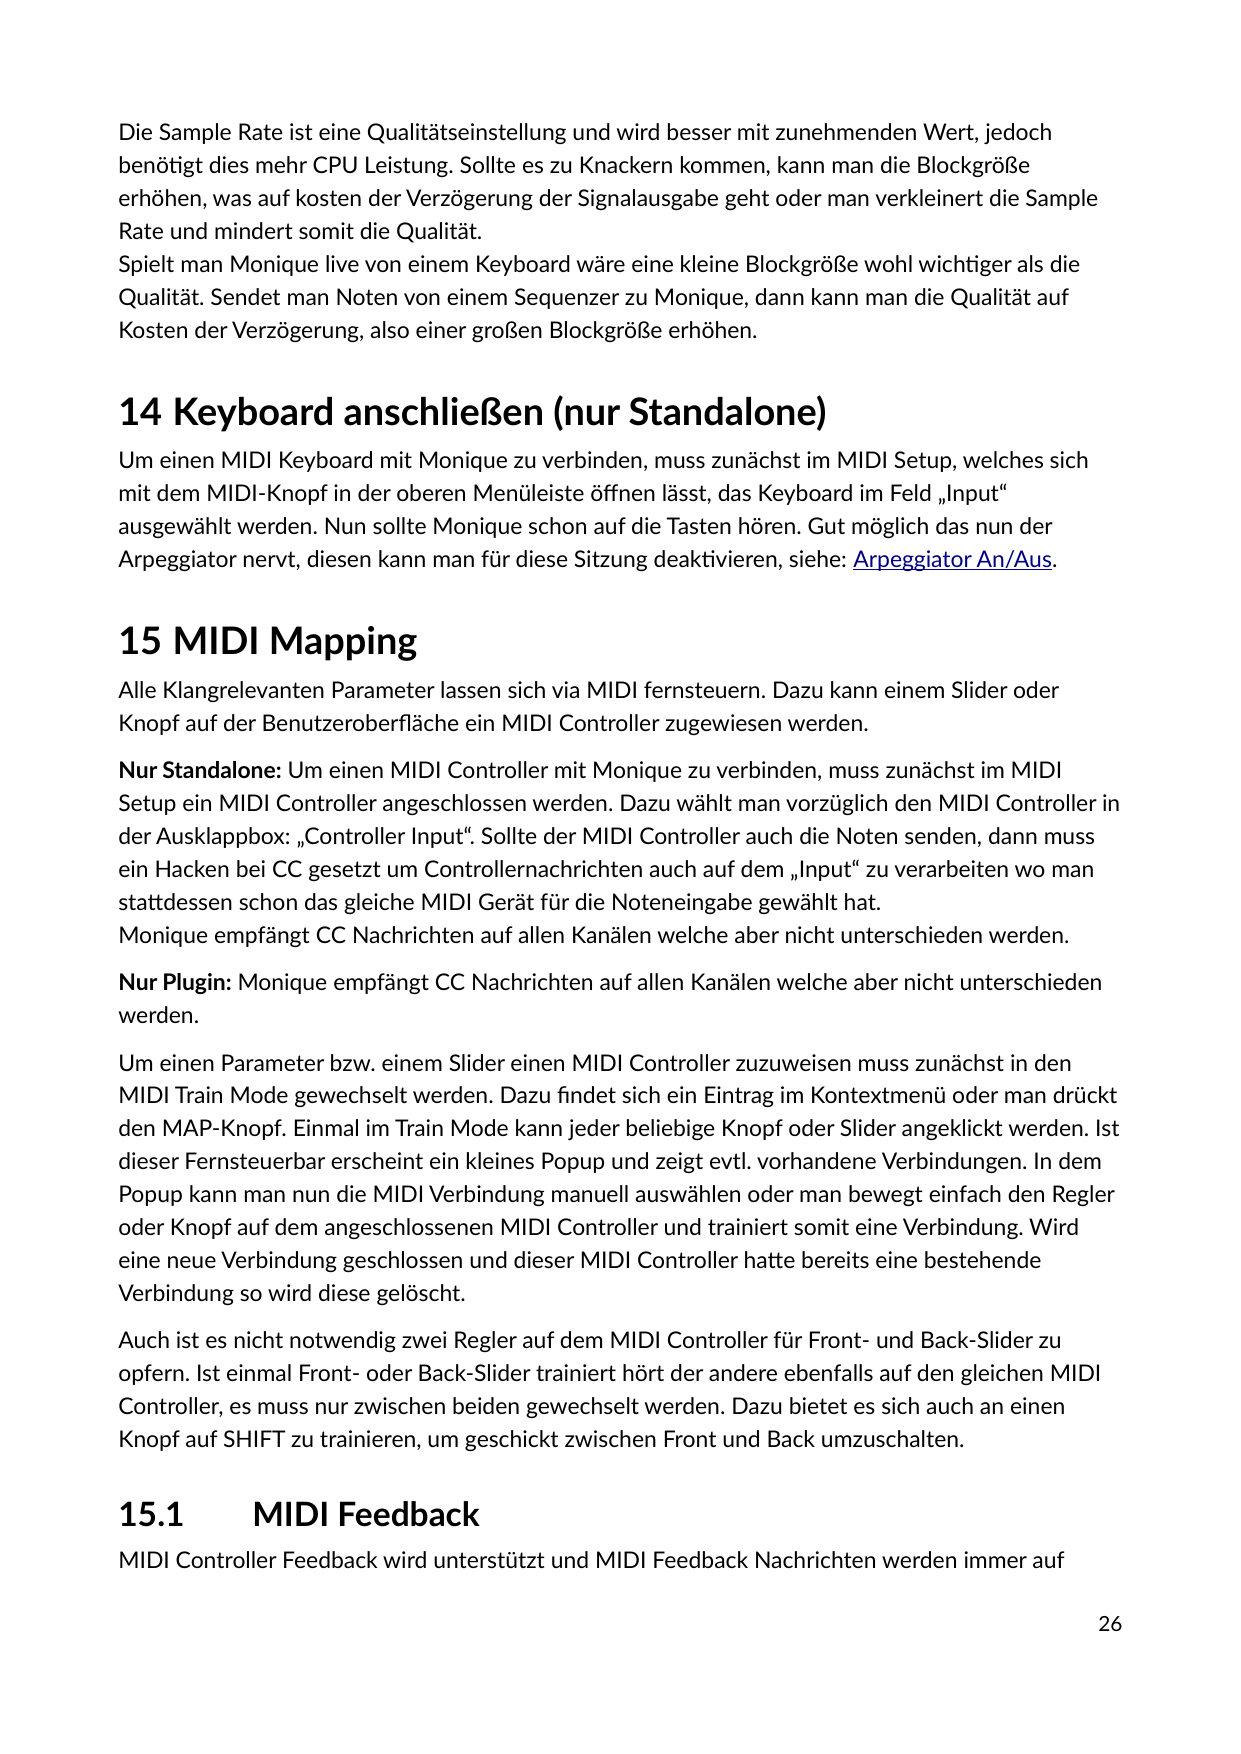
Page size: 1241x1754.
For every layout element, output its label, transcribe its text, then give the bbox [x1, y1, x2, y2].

text Um einen MIDI Keyboard mit Monique zu verbinden, muss zunächst im MIDI Setup, welches sich mit dem MIDI-Knopf in der oberen Menüleiste öffnen lässt, das Keyboard im Feld „Input“ ausgewählt werden. Nun sollte Monique schon auf die Tasten hören. Gut möglich das nun der Arpeggiator nervt, diesen kann man für diese Sitzung deaktivieren, siehe: Arpeggiator An/Aus. [118, 446, 1122, 572]
text Alle Klangrelevanten Parameter lassen sich via MIDI fernsteuern. Dazu kann einem Slider oder Knopf auf der Benutzeroberfläche ein MIDI Controller zugewiesen werden. [118, 675, 1122, 736]
text Nur Plugin: Monique empfängt CC Nachrichten auf allen Kanälen welche aber nicht unterschieden werden. [118, 968, 1122, 1028]
text Die Sample Rate ist eine Qualitätseinstellung und wird besser mit zunehmenden Wert, jedoch benötigt dies mehr CPU Leistung. Sollte es zu Knackern kommen, kann man die Blockgröße erhöhen, was auf kosten der Verzögerung der Signalausgabe geht oder man verkleinert die Sample Rate und mindert somit die Qualität. Spielt man Monique live von einem Keyboard wäre eine kleine Blockgröße wohl wichtiger als die Qualität. Sendet man Noten von einem Sequenzer zu Monique, dann kann man die Qualität auf Kosten der Verzögerung, also einer großen Blockgröße erhöhen. [118, 118, 1122, 343]
text Nur Standalone: Um einen MIDI Controller mit Monique zu verbinden, muss zunächst im MIDI Setup ein MIDI Controller angeschlossen werden. Dazu wählt man vorzüglich den MIDI Controller in der Ausklappbox: „Controller Input“. Sollte der MIDI Controller auch die Noten senden, dann muss ein Hacken bei CC gesetzt um Controllernachrichten auch auf dem „Input“ zu verarbeiten wo man stattdessen schon das gleiche MIDI Gerät für die Noteneingabe gewählt hat. Monique empfängt CC Nachrichten auf allen Kanälen welche aber nicht unterschieden werden. [118, 756, 1122, 948]
subtitle MIDI Mapping [118, 617, 1122, 663]
text Auch ist es nicht notwendig zwei Regler auf dem MIDI Controller für Front- und Back-Slider zu opfern. Ist einmal Front- oder Back-Slider trainiert hört der andere ebenfalls auf den gleichen MIDI Controller, es muss nur zwischen beiden gewechselt werden. Dazu bietet es sich auch an einen Knopf auf SHIFT zu trainieren, um geschickt zwischen Front und Back umzuschalten. [118, 1326, 1122, 1452]
text Um einen Parameter bzw. einem Slider einen MIDI Controller zuzuweisen muss zunächst in den MIDI Train Mode gewechselt werden. Dazu findet sich ein Eintrag im Kontextmenü oder man drückt den MAP-Knopf. Einmal im Train Mode kann jeder beliebige Knopf oder Slider angeklickt werden. Ist dieser Fernsteuerbar erscheint ein kleines Popup und zeigt evtl. vorhandene Verbindungen. In dem Popup kann man nun die MIDI Verbindung manuell auswählen oder man bewegt einfach den Regler oder Knopf auf dem angeschlossenen MIDI Controller und trainiert somit eine Verbindung. Wird eine neue Verbindung geschlossen und dieser MIDI Controller hatte bereits eine bestehende Verbindung so wird diese gelöscht. [118, 1048, 1122, 1306]
subtitle Keyboard anschließen (nur Standalone) [118, 388, 1122, 434]
text MIDI Controller Feedback wird unterstützt und MIDI Feedback Nachrichten werden immer auf [118, 1546, 1122, 1574]
subtitle MIDI Feedback [118, 1493, 1122, 1534]
